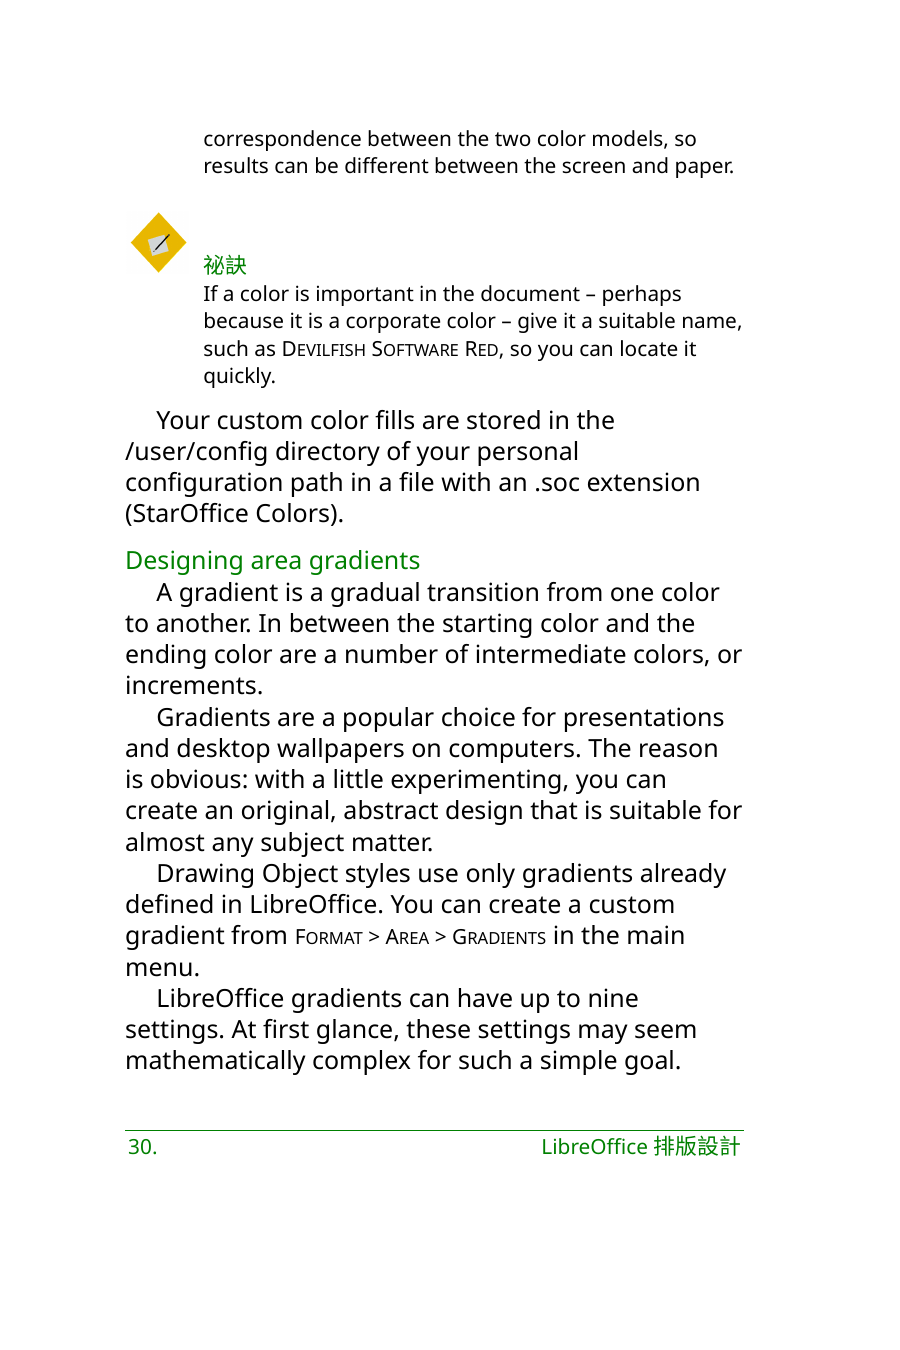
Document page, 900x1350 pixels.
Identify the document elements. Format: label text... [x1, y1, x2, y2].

subtitle Designing area gradients [125, 545, 744, 576]
text A gradient is a gradual transition from one color to another. In between the starting color and the ending color are a number of intermediate colors, or increments. [125, 576, 744, 701]
text Drawing Object styles use only gradients already defined in LibreOffice. You can create a custom gradient from Format > Area > Gradients in the main menu. [125, 857, 744, 982]
text If a color is important in the document – perhaps because it is a corporate color – give it a suitable name, such as Devilfish Software Red, so you can locate it quickly. [203, 280, 744, 388]
picture [126, 211, 189, 274]
text LibreOffice gradients can have up to nine settings. At first glance, these settings may seem mathematically complex for such a simple goal. [125, 982, 744, 1076]
text Gradients are a popular choice for presentations and desktop wallpapers on computers. The reason is obvious: with a little experimenting, you can create an original, abstract design that is suitable for almost any subject matter. [125, 701, 744, 857]
list 祕訣 [125, 210, 744, 280]
text correspondence between the two color models, so results can be different between the screen and paper. [203, 125, 744, 179]
text Your custom color fills are stored in the /user/config directory of your personal configuration path in a file with an .soc extension (StarOffice Colors). [125, 404, 744, 529]
